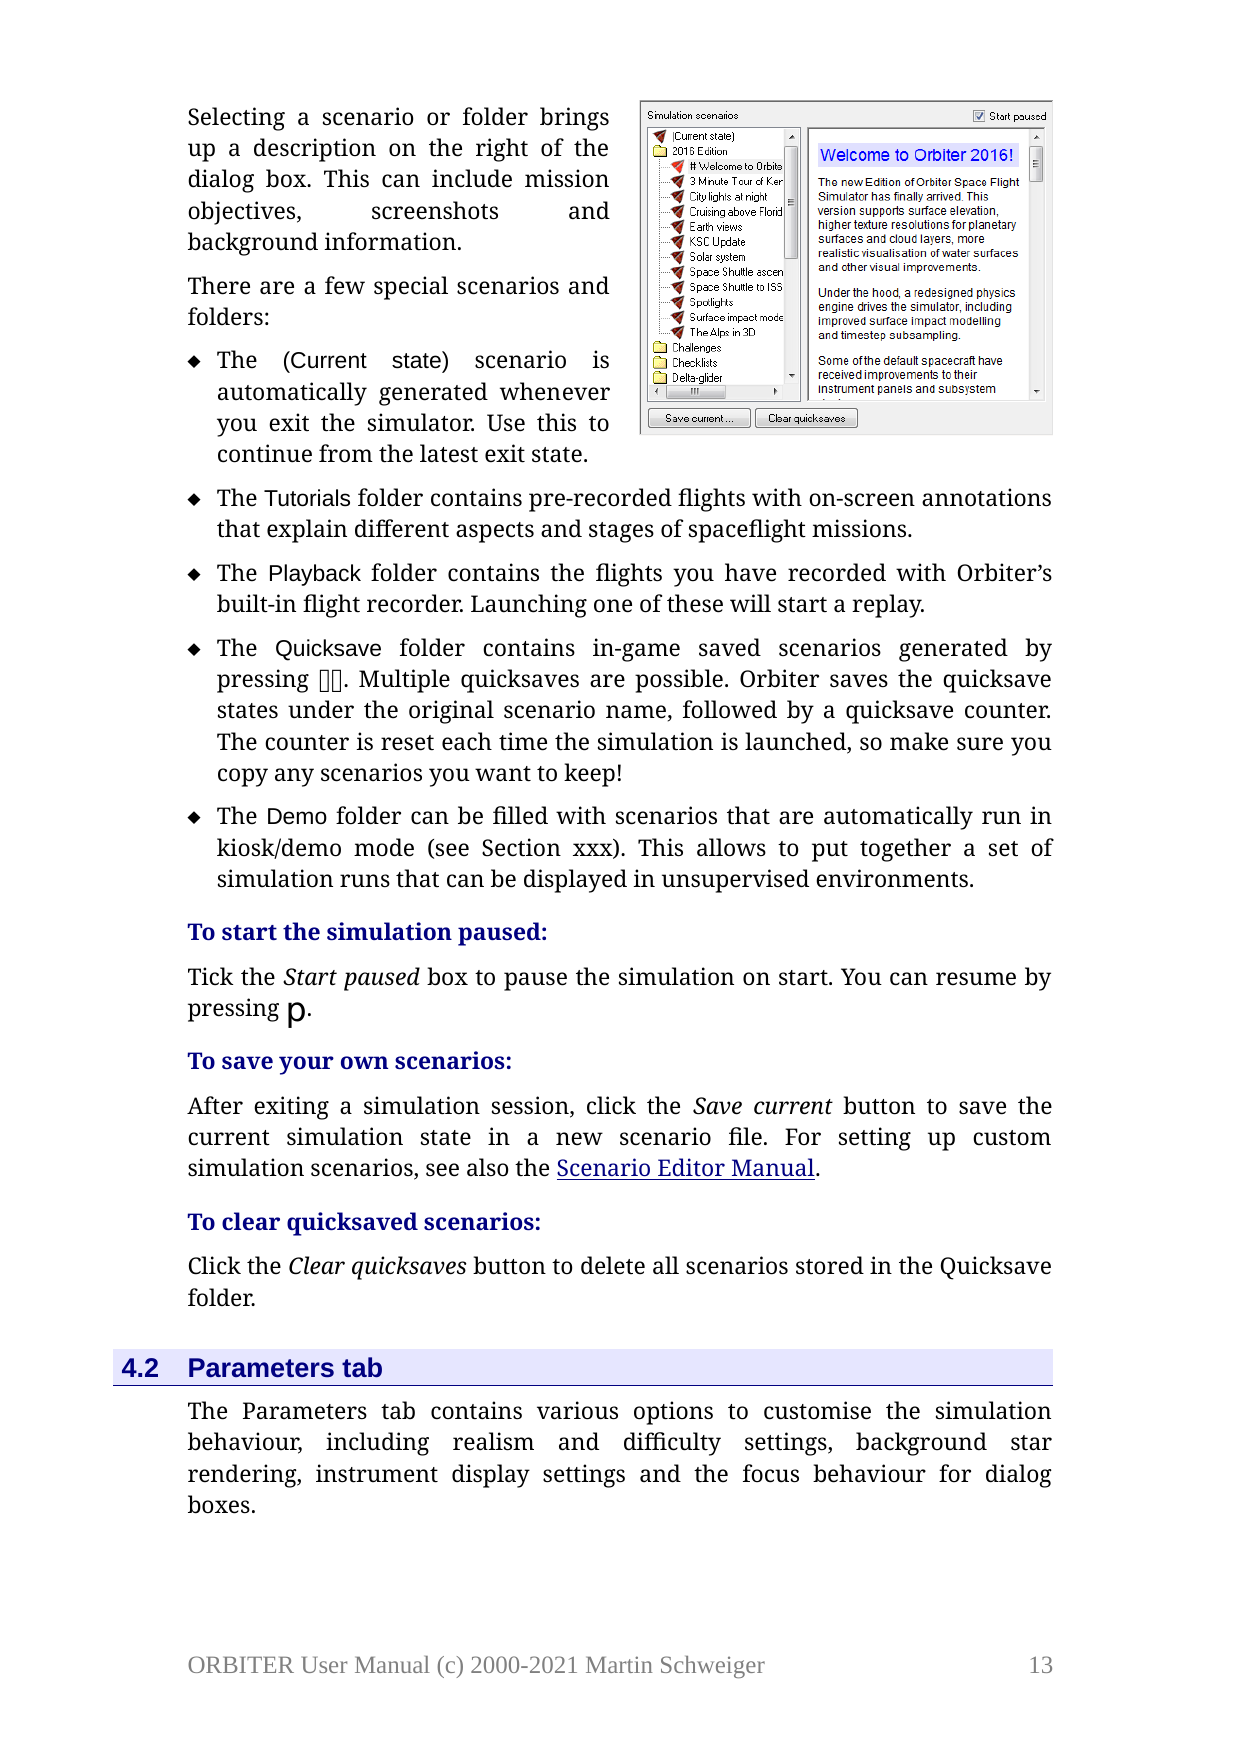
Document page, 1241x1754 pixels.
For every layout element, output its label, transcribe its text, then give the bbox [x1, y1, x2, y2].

list The Quicksave folder contains in-game saved scenarios generated by pressing . Multiple quicksaves are possible. Orbiter saves the quicksave states under the original scenario name, followed by a quicksave counter. The counter is reset each time the simulation is launched, so make sure you copy any scenarios you want to keep! [187, 631, 1053, 787]
list The Tutorials folder contains pre-recorded flights with on-screen annotations that explain different aspects and stages of spaceflight missions. [187, 481, 1053, 544]
text The Parameters tab contains various options to customise the simulation behaviour, including realism and difficulty settings, background star rendering, instrument display settings and the focus behaviour for dialog boxes. [187, 1394, 1053, 1519]
text Click the Clear quicksaves button to delete all scenarios stored in the Quicksave folder. [187, 1250, 1053, 1312]
text Tick the Start paused box to pause the simulation on start. You can resume by pressing p. [187, 960, 1053, 1023]
picture [639, 100, 1053, 436]
subtitle To save your own scenarios: [187, 1045, 1053, 1076]
text There are a few special scenarios and folders: [187, 269, 639, 332]
subtitle To clear quicksaved scenarios: [187, 1206, 1053, 1237]
subtitle To start the simulation paused: [187, 916, 1053, 947]
subtitle Parameters tab [113, 1349, 1053, 1385]
list The (Current state) scenario is automatically generated when­ever you exit the simulator. Use this to continue from the latest exit state. [187, 344, 1053, 469]
text After exiting a simulation session, click the Save current button to save the current simulation state in a new scenario file. For setting up custom simulation scenarios, see also the Scenario Editor Manual. [187, 1089, 1053, 1183]
list The Demo folder can be filled with scenarios that are automatically run in kiosk/demo mode (see Section xxx). This allows to put together a set of simulation runs that can be displayed in unsupervised environments. [187, 800, 1053, 893]
list The Playback folder contains the flights you have recorded with Orbiter’s built-in flight recorder. Launching one of these will start a replay. [187, 556, 1053, 619]
text Selecting a scenario or folder brings up a description on the right of the dialog box. This can include mission objectives, screenshots and background information. [187, 100, 639, 257]
